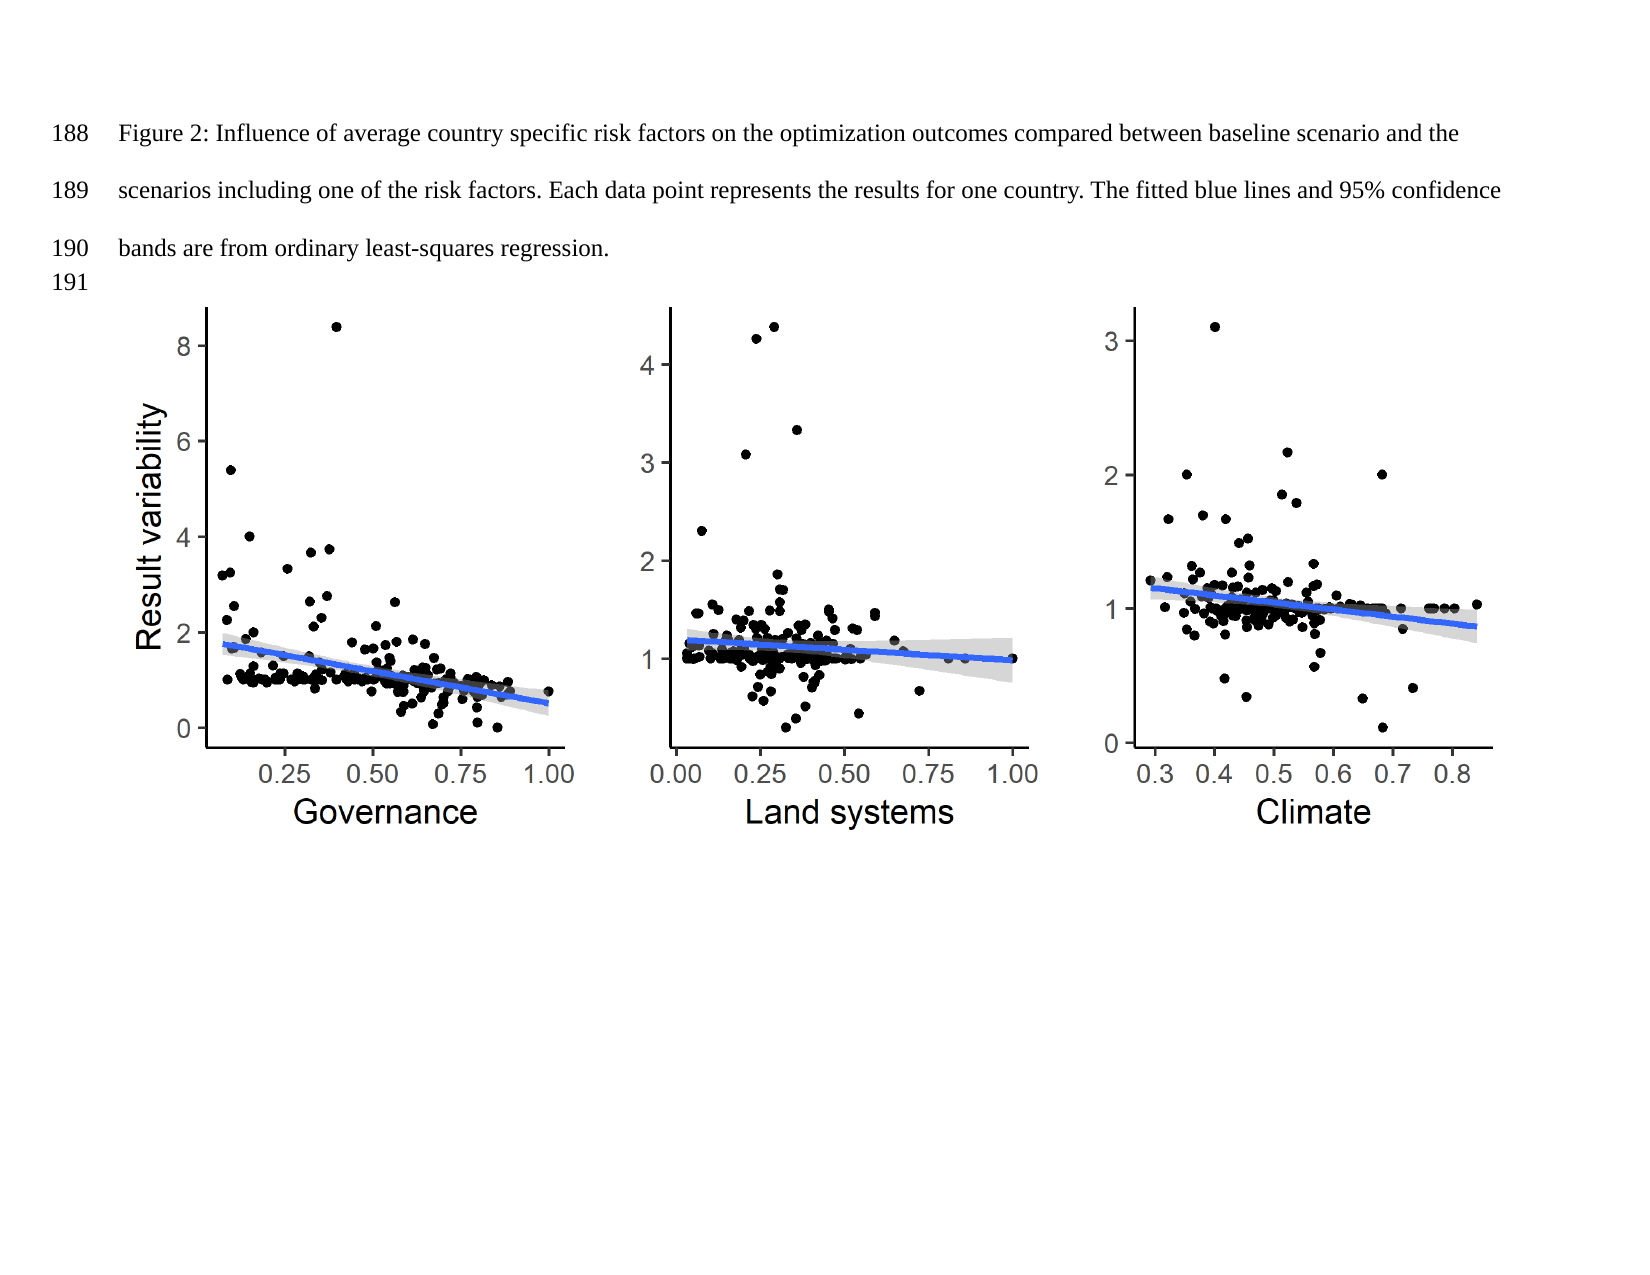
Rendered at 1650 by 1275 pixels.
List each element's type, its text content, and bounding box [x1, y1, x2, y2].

text Figure 2: Influence of average country specific risk factors on the optimization outcomes compared between baseline scenario and the scenarios including one of the risk factors. Each data point represents the results for one country. The fitted blue lines and 95% confidence bands are from ordinary least-squares regression. [118, 118, 1532, 262]
